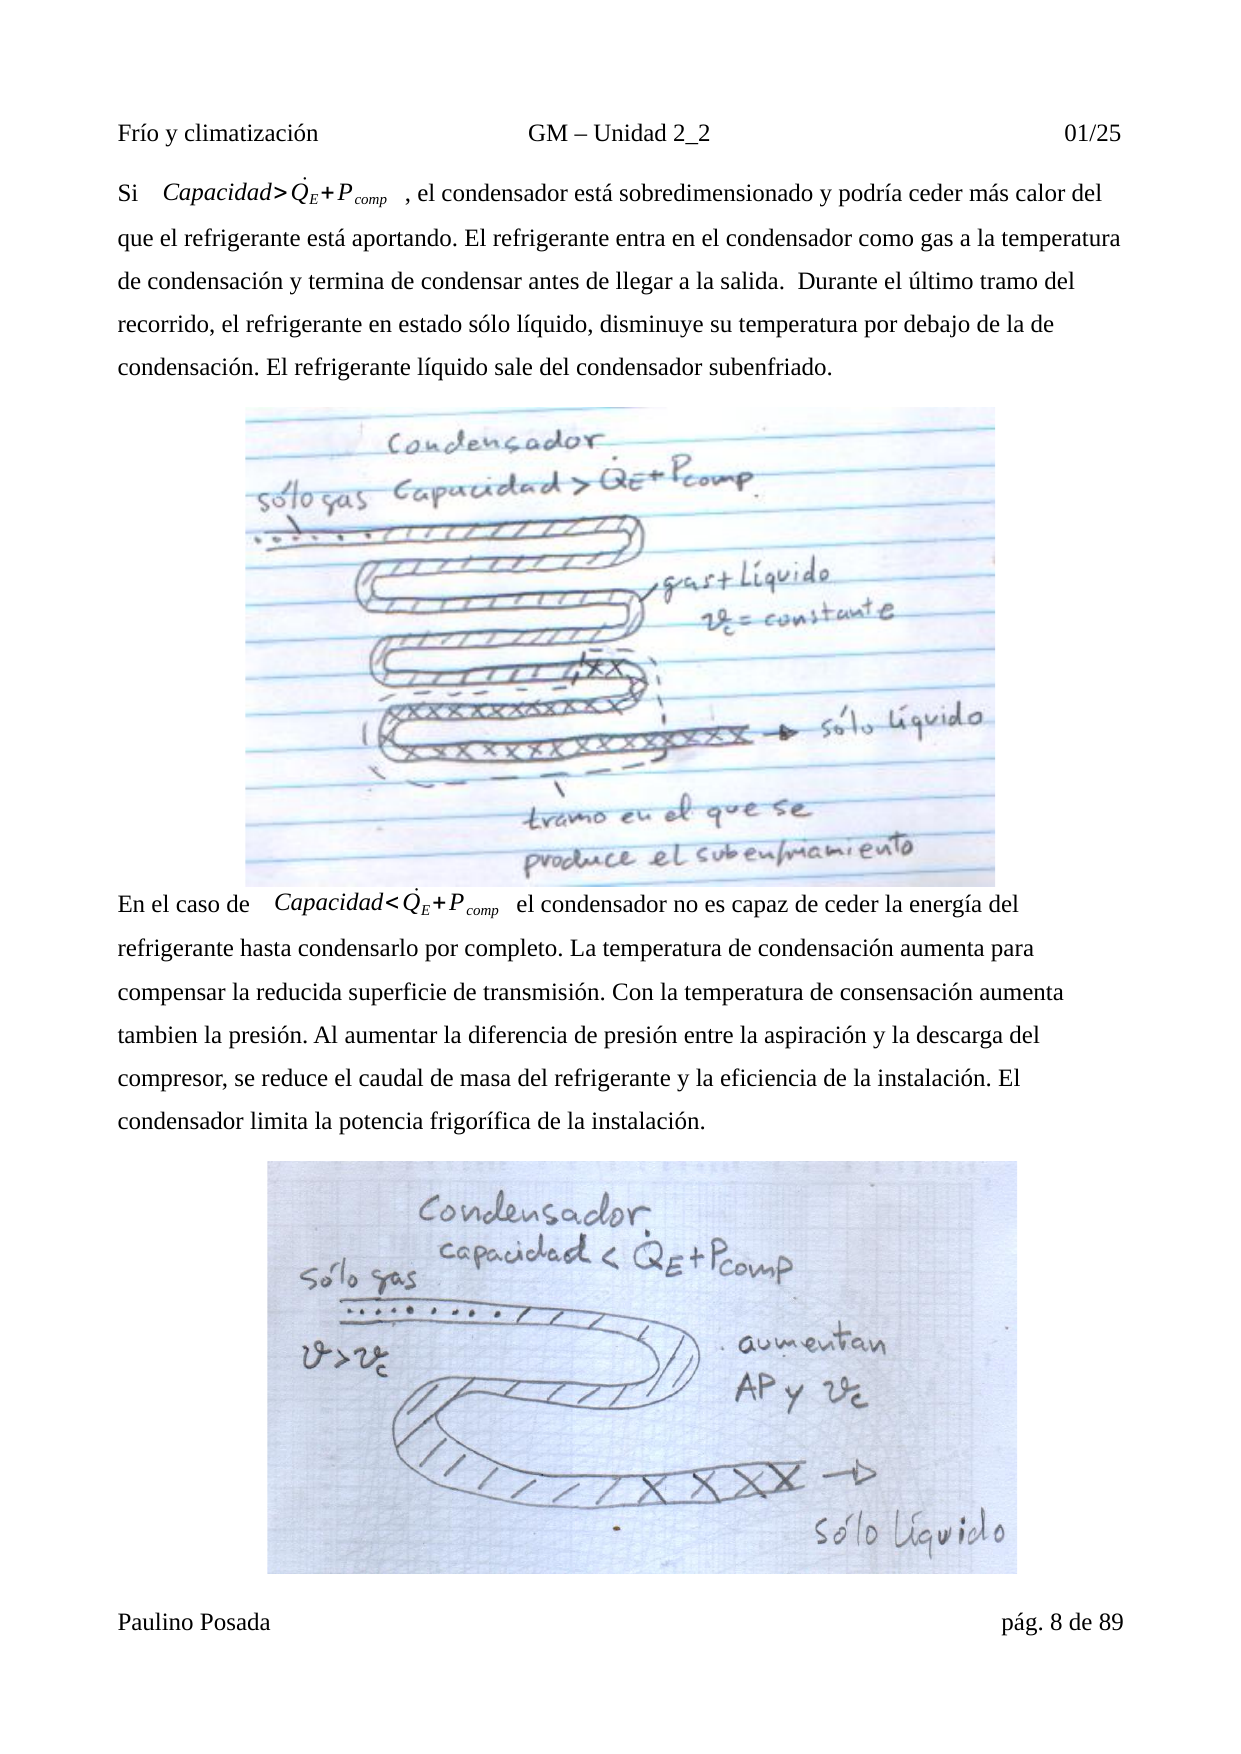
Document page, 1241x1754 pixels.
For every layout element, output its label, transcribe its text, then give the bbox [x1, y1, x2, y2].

picture [245, 407, 996, 887]
text En el caso de el condensador no es capaz de ceder la energía del refrigerante hasta condensarlo por completo. La temperatura de condensación aumenta para compensar la reducida superficie de transmisión. Con la temperatura de consensación aumenta tambien la presión. Al aumentar la diferencia de presión entre la aspiración y la descarga del compresor, se reduce el caudal de masa del refrigerante y la eficiencia de la instalación. El condensador limita la potencia frigorífica de la instalación. [117, 887, 1123, 1135]
text Si , el condensador está sobredimensionado y podría ceder más calor del que el refrigerante está aportando. El refrigerante entra en el condensador como gas a la temperatura de condensación y termina de condensar antes de llegar a la salida. Durante el último tramo del recorrido, el refrigerante en estado sólo líquido, disminuye su temperatura por debajo de la de condensación. El refrigerante líquido sale del condensador subenfriado. [117, 176, 1123, 381]
picture [267, 1161, 1018, 1574]
